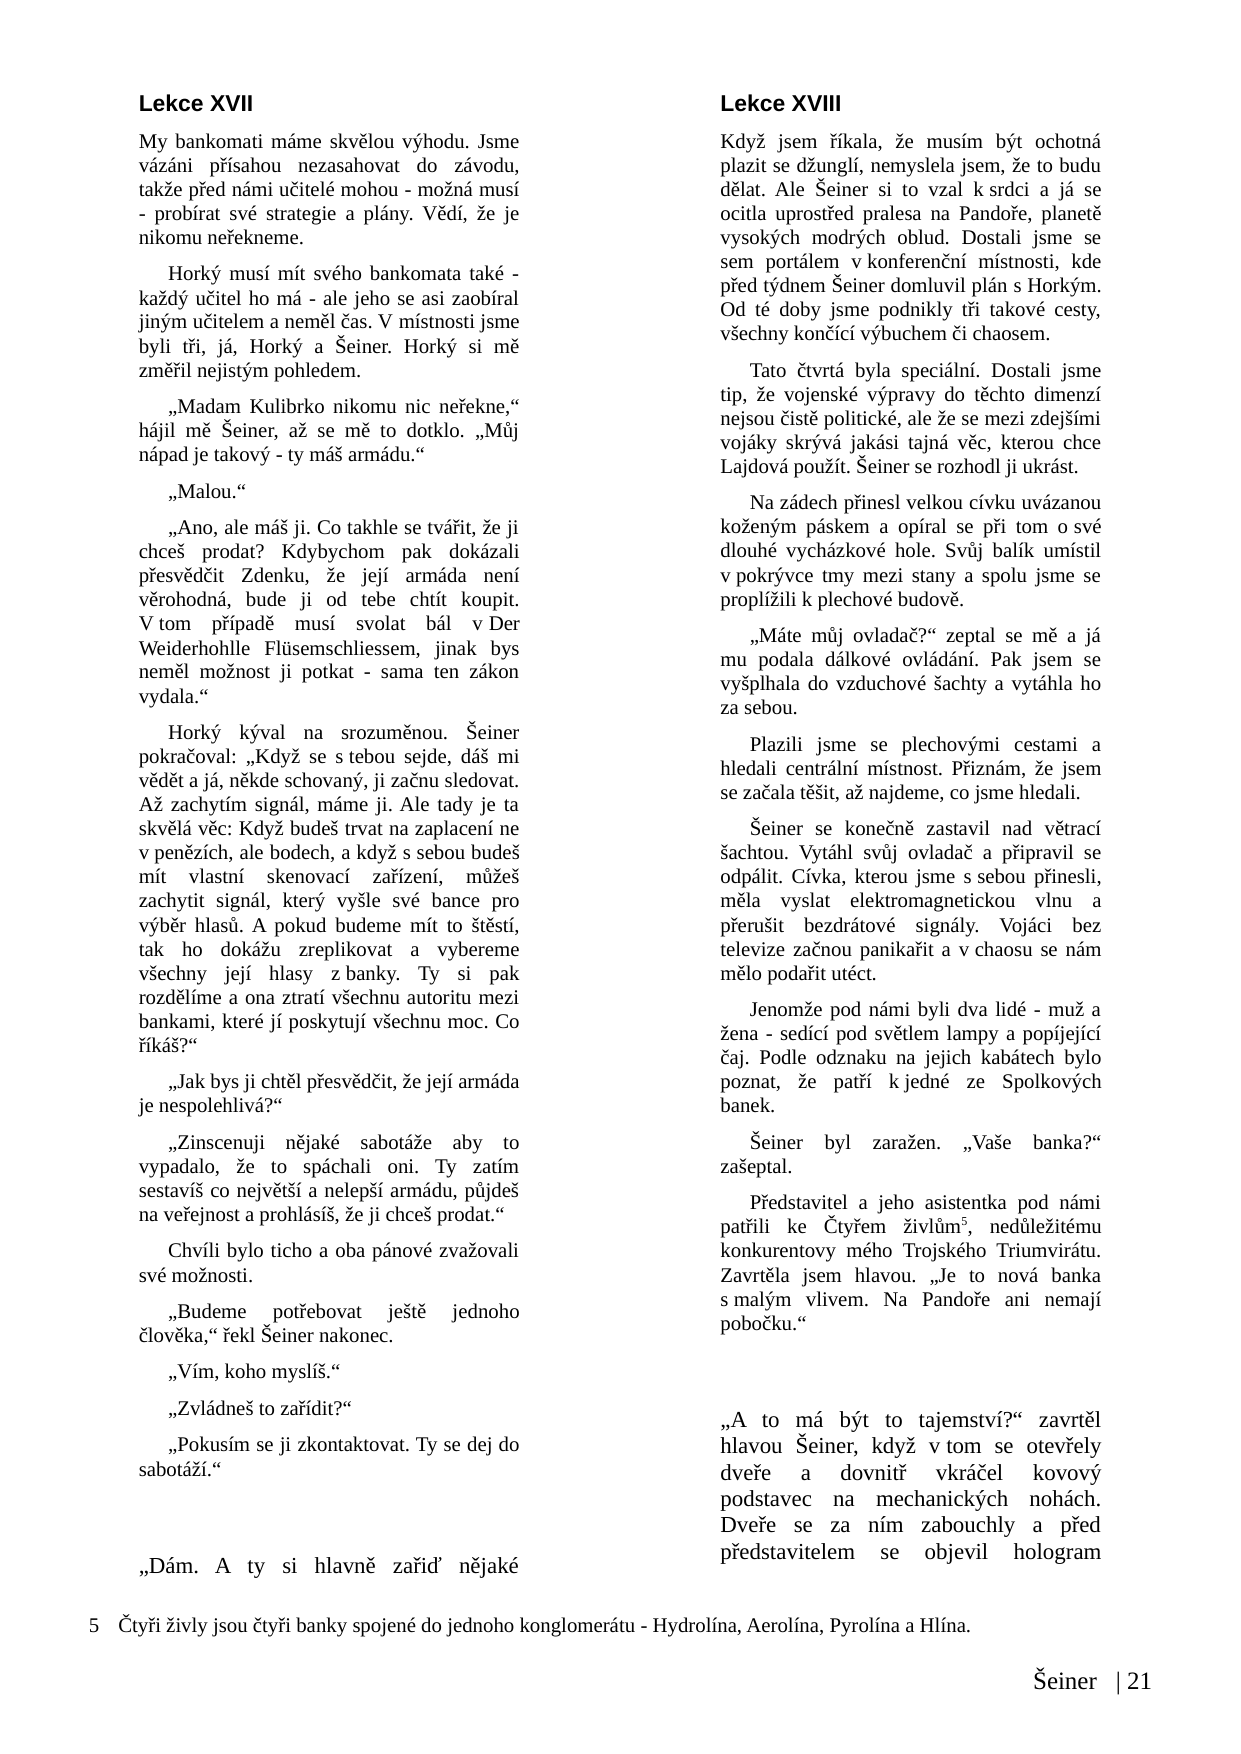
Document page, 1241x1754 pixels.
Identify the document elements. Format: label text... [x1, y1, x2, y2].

table_header Lekce XVIII Když jsem říkala, že musím být ochotná plazit se džunglí, nemyslela jsem, že to budu dělat. Ale Šeiner si to vzal k srdci a já se ocitla uprostřed pralesa na Pandoře, planetě vysokých modrých oblud. Dostali jsme se sem portálem v konferenční místnosti, kde před týdnem Šeiner domluvil plán s Horkým. Od té doby jsme podnikly tři takové cesty, všechny končící výbuchem či chaosem. Tato čtvrtá byla speciální. Dostali jsme tip, že vojenské výpravy do těchto dimenzí nejsou čistě politické, ale že se mezi zdejšími vojáky skrývá jakási tajná věc, kterou chce Lajdová použít. Šeiner se rozhodl ji ukrást. Na zádech přinesl velkou cívku uvázanou koženým páskem a opíral se při tom o své dlouhé vycházkové hole. Svůj balík umístil v pokrývce tmy mezi stany a spolu jsme se proplížili k plechové budově. „Máte můj ovladač?“ zeptal se mě a já mu podala dálkové ovládání. Pak jsem se vyšplhala do vzduchové šachty a vytáhla ho za sebou. Plazili jsme se plechovými cestami a hledali centrální místnost. Přiznám, že jsem se začala těšit, až najdeme, co jsme hledali. Šeiner se konečně zastavil nad větrací šachtou. Vytáhl svůj ovladač a připravil se odpálit. Cívka, kterou jsme s sebou přinesli, měla vyslat elektromagnetickou vlnu a přerušit bezdrátové signály. Vojáci bez televize začnou panikařit a v chaosu se nám mělo podařit utéct. Jenomže pod námi byli dva lidé - muž a žena - sedící pod světlem lampy a popíjející čaj. Podle odznaku na jejich kabátech bylo poznat, že patří k jedné ze Spolkových banek. Šeiner byl zaražen. „Vaše banka?“ zašeptal. Představitel a jeho asistentka pod námi patřili ke Čtyřem živlům, nedůležitému konkurentovy mého Trojského Triumvirátu. Zavrtěla jsem hlavou. „Je to nová banka s malým vlivem. Na Pandoře ani nemají pobočku.“ „A to má být to tajemství?“ zavrtěl hlavou Šeiner, když v tom se otevřely dveře a dovnitř vkráčel kovový podstavec na mechanických nohách. Dveře se za ním zabouchly a před představitelem se objevil hologram [714, 59, 1107, 1584]
table_header [1107, 59, 1152, 1584]
table_header [525, 59, 714, 1584]
table_header [89, 59, 133, 1584]
table_header Lekce XVII My bankomati máme skvělou výhodu. Jsme vázáni přísahou nezasahovat do závodu, takže před námi učitelé mohou - možná musí - probírat své strategie a plány. Vědí, že je nikomu neřekneme. Horký musí mít svého bankomata také - každý učitel ho má - ale jeho se asi zaobíral jiným učitelem a neměl čas. V místnosti jsme byli tři, já, Horký a Šeiner. Horký si mě změřil nejistým pohledem. „Madam Kulibrko nikomu nic neřekne,“ hájil mě Šeiner, až se mě to dotklo. „Můj nápad je takový - ty máš armádu.“ „Malou.“ „Ano, ale máš ji. Co takhle se tvářit, že ji chceš prodat? Kdybychom pak dokázali přesvědčit Zdenku, že její armáda není věrohodná, bude ji od tebe chtít koupit. V tom případě musí svolat bál v Der Weiderhohlle Flüsemschliessem, jinak bys neměl možnost ji potkat - sama ten zákon vydala.“ Horký kýval na srozuměnou. Šeiner pokračoval: „Když se s tebou sejde, dáš mi vědět a já, někde schovaný, ji začnu sledovat. Až zachytím signál, máme ji. Ale tady je ta skvělá věc: Když budeš trvat na zaplacení ne v penězích, ale bodech, a když s sebou budeš mít vlastní skenovací zařízení, můžeš zachytit signál, který vyšle své bance pro výběr hlasů. A pokud budeme mít to štěstí, tak ho dokážu zreplikovat a vybereme všechny její hlasy z banky. Ty si pak rozdělíme a ona ztratí všechnu autoritu mezi bankami, které jí poskytují všechnu moc. Co říkáš?“ „Jak bys ji chtěl přesvědčit, že její armáda je nespolehlivá?“ „Zinscenuji nějaké sabotáže aby to vypadalo, že to spáchali oni. Ty zatím sestavíš co největší a nelepší armádu, půjdeš na veřejnost a prohlásíš, že ji chceš prodat.“ Chvíli bylo ticho a oba pánové zvažovali své možnosti. „Budeme potřebovat ještě jednoho člověka,“ řekl Šeiner nakonec. „Vím, koho myslíš.“ „Zvládneš to zařídit?“ „Pokusím se ji zkontaktovat. Ty se dej do sabotáží.“ „Dám. A ty si hlavně zařiď nějaké [133, 59, 525, 1584]
